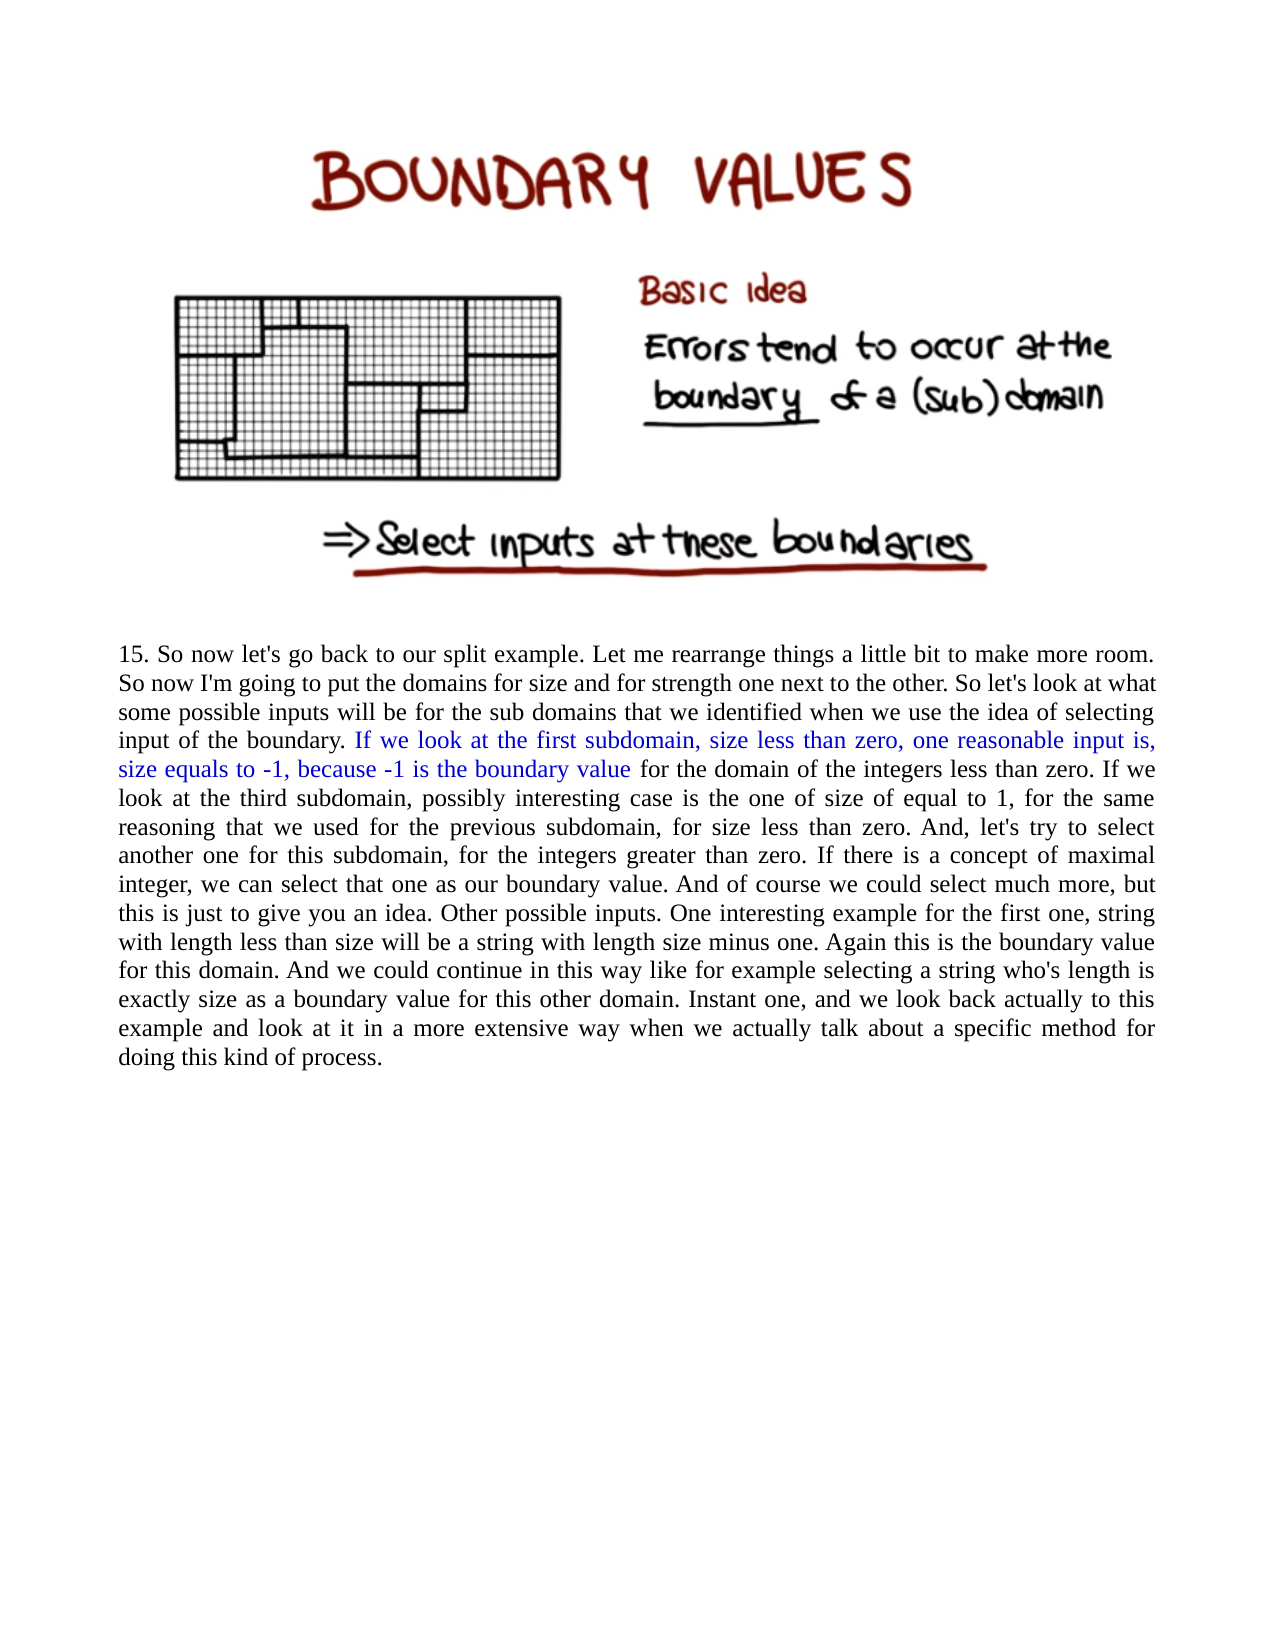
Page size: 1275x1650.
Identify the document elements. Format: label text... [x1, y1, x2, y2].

picture [118, 146, 1157, 582]
text 15. So now let's go back to our split example. Let me rearrange things a little bit to make more room. So now I'm going to put the domains for size and for strength one next to the other. So let's look at what some possible inputs will be for the sub domains that we identified when we use the idea of selecting input of the boundary. If we look at the first subdomain, size less than zero, one reasonable input is, size equals to -1, because -1 is the boundary value for the domain of the integers less than zero. If we look at the third subdomain, possibly interesting case is the one of size of equal to 1, for the same reasoning that we used for the previous subdomain, for size less than zero. And, let's try to select another one for this subdomain, for the integers greater than zero. If there is a concept of maximal integer, we can select that one as our boundary value. And of course we could select much more, but this is just to give you an idea. Other possible inputs. One interesting example for the first one, string with length less than size will be a string with length size minus one. Again this is the boundary value for this domain. And we could continue in this way like for example selecting a string who's length is exactly size as a boundary value for this other domain. Instant one, and we look back actually to this example and look at it in a more extensive way when we actually talk about a specific method for doing this kind of process. [118, 639, 1157, 1070]
